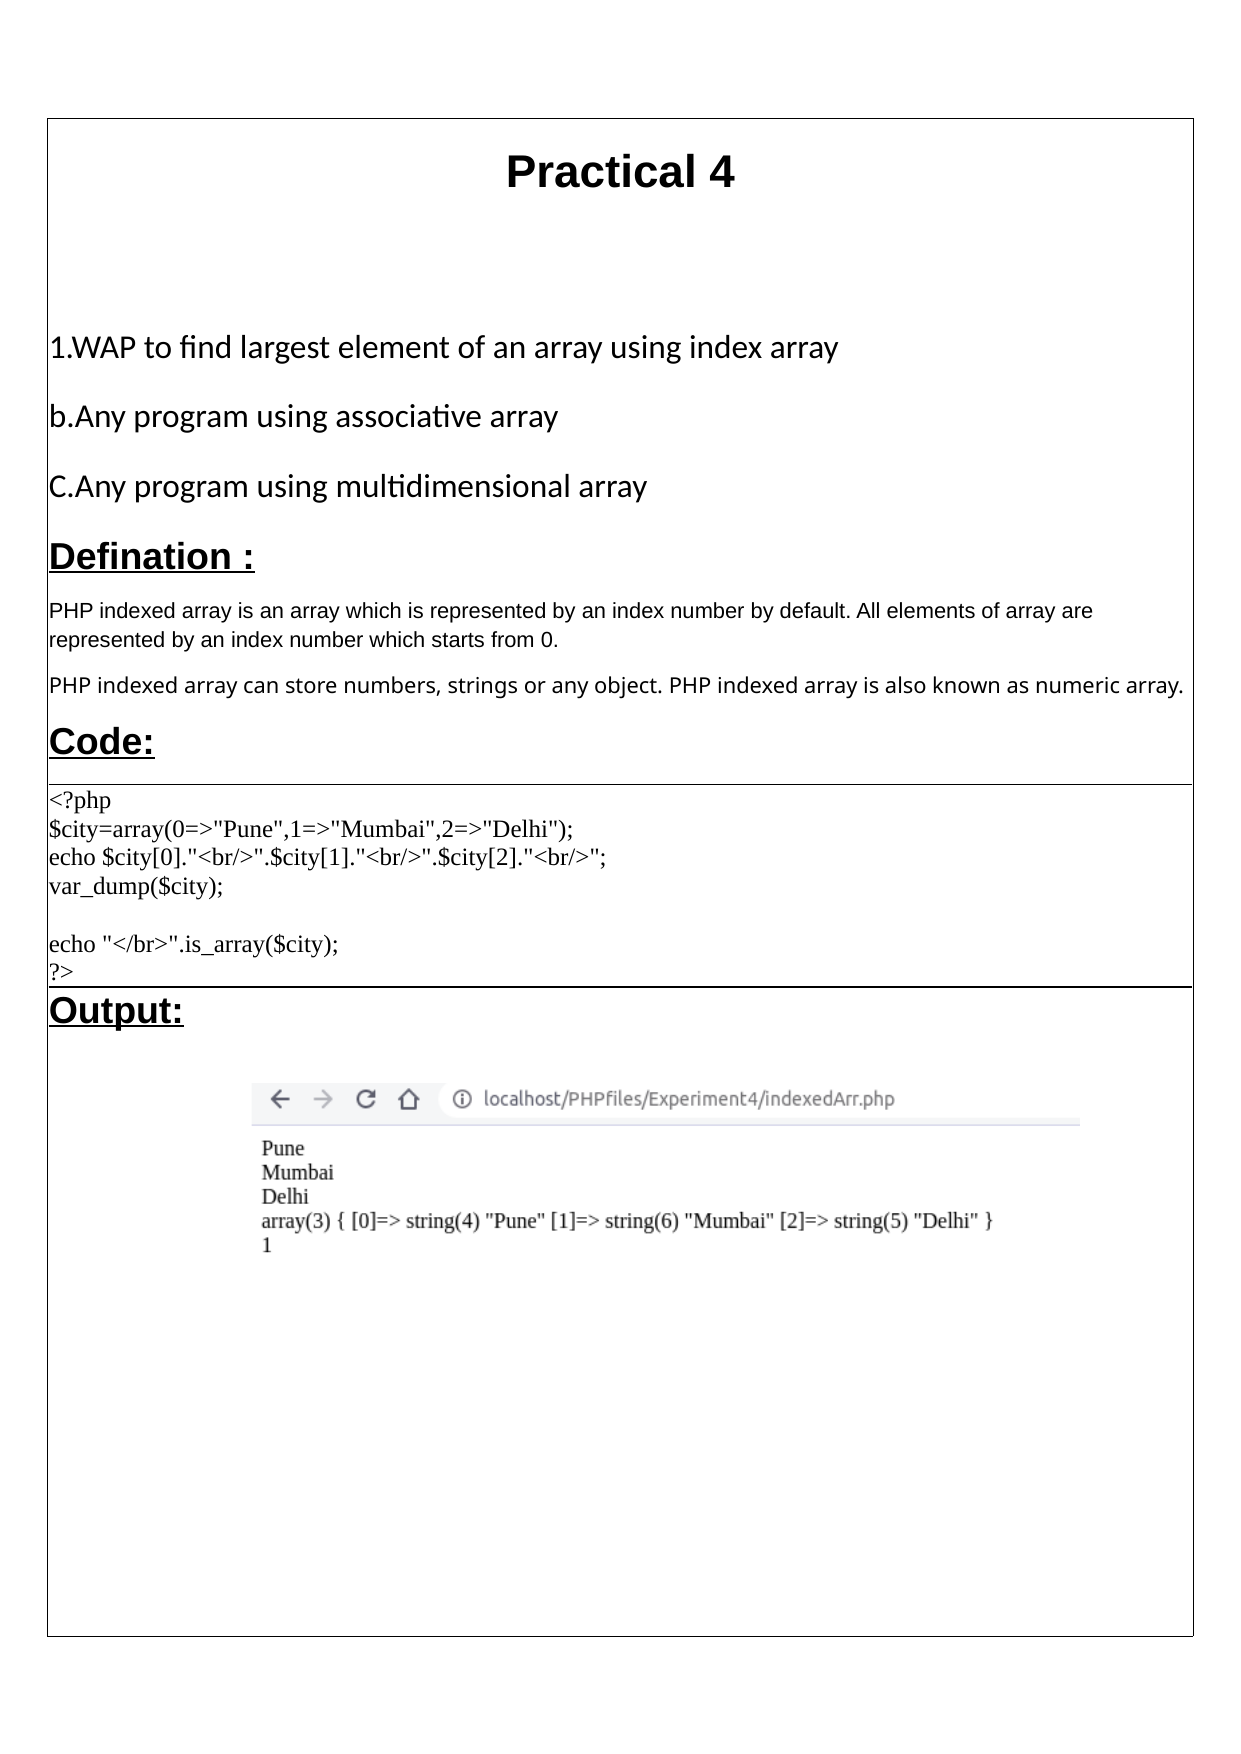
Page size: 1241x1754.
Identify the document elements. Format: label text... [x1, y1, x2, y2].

text PHP indexed array is an array which is represented by an index number by default. All elements of array are represented by an index number which starts from 0. [48, 598, 1192, 652]
text Defination : [48, 534, 1192, 577]
text Output: [48, 988, 1192, 1031]
table_header <?php $city=array(0=>"Pune",1=>"Mumbai",2=>"Delhi"); echo $city[0]."<br/>".$city[1]."<br/>".$city[2]."<br/>"; var_dump($city); echo "</br>".is_array($city); ?> [49, 785, 1192, 986]
subtitle Practical 4 [48, 144, 1192, 197]
text 1.WAP to find largest element of an array using index array [48, 326, 1192, 367]
text Code: [48, 719, 1192, 762]
text b.Any program using associative array [48, 396, 1192, 436]
picture [251, 1083, 1080, 1337]
text C.Any program using multidimensional array [48, 465, 1192, 505]
text PHP indexed array can store numbers, strings or any object. PHP indexed array is also known as numeric array. [48, 671, 1192, 700]
